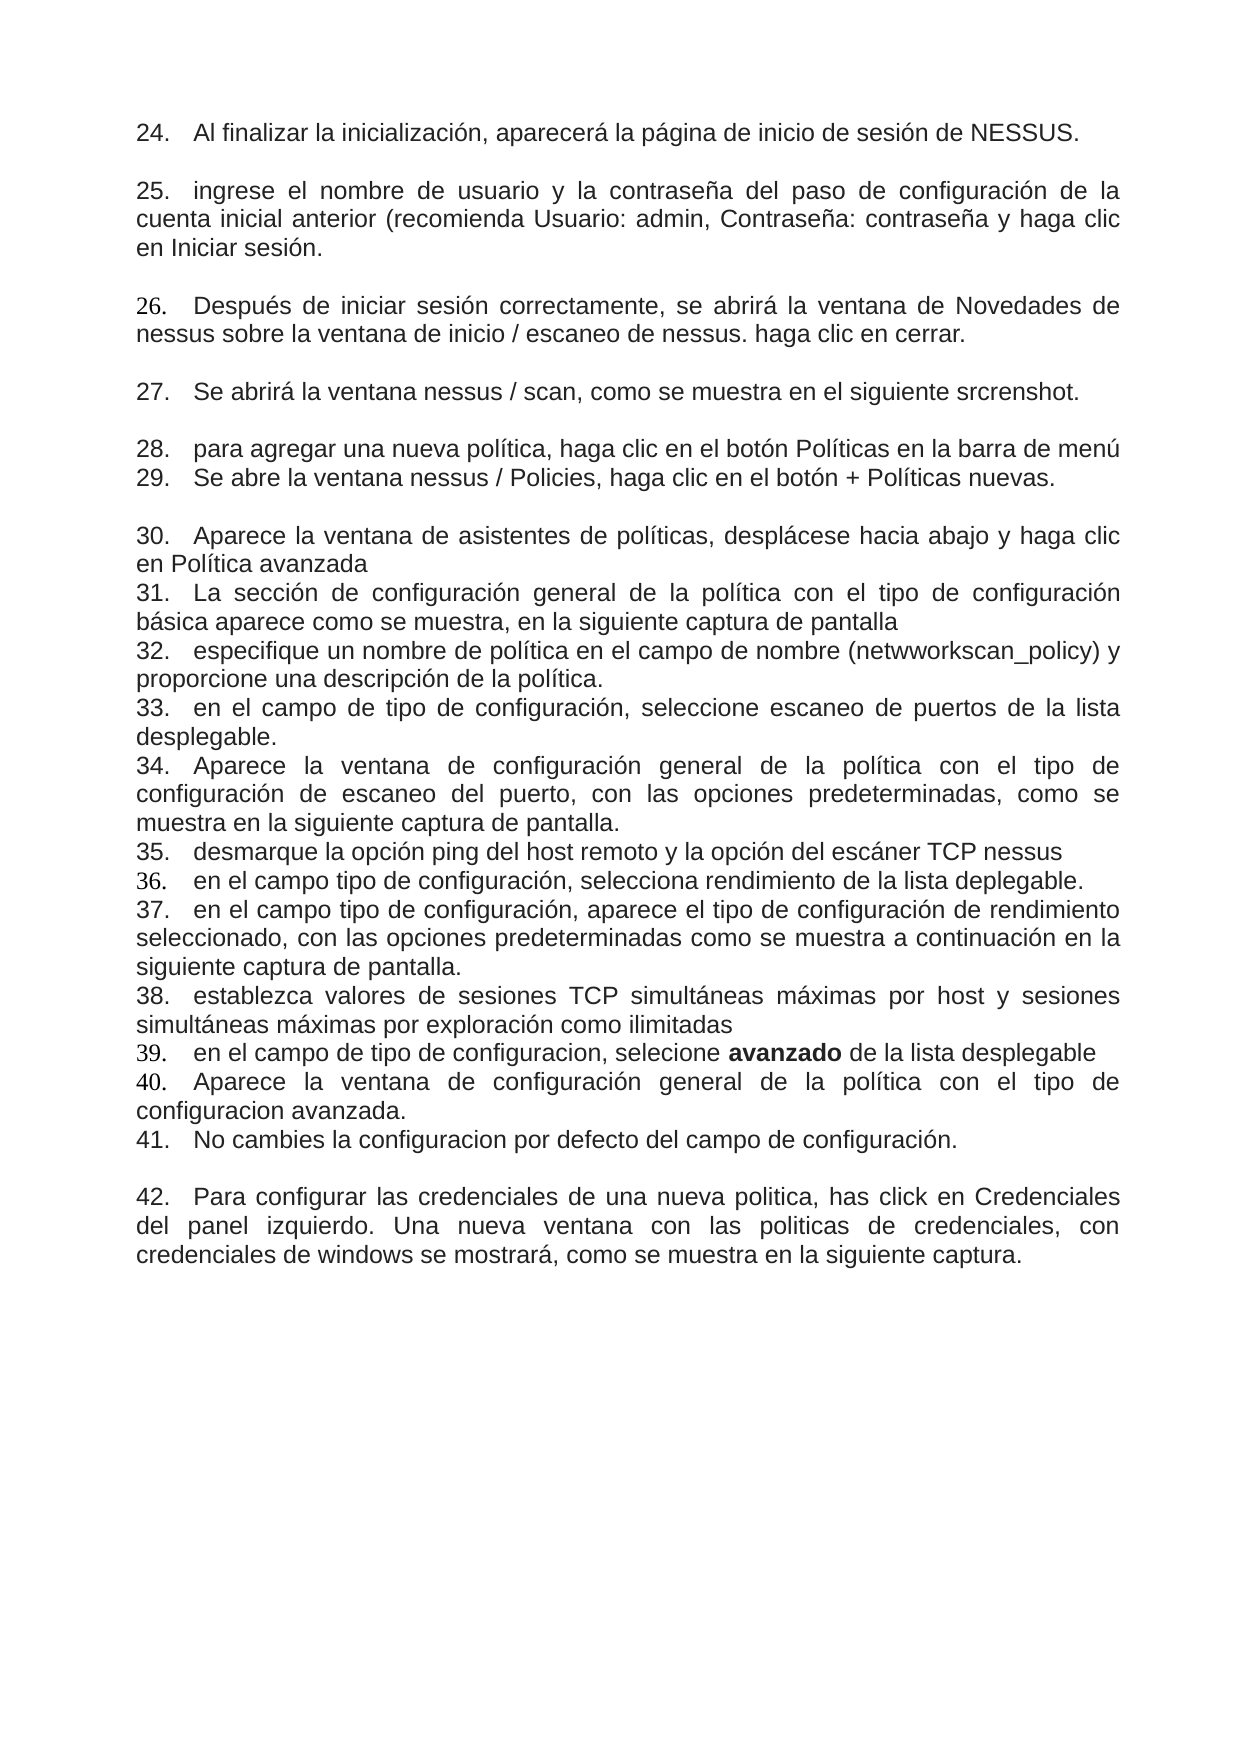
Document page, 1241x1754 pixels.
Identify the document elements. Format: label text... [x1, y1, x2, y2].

list especifique un nombre de política en el campo de nombre (netwworkscan_policy) y proporcione una descripción de la política. [136, 636, 1122, 693]
list Al finalizar la inicialización, aparecerá la página de inicio de sesión de NESSUS. [136, 118, 1122, 147]
list Se abrirá la ventana nessus / scan, como se muestra en el siguiente srcrenshot. [136, 377, 1122, 406]
list La sección de configuración general de la política con el tipo de configuración básica aparece como se muestra, en la siguiente captura de pantalla [136, 578, 1122, 636]
list Aparece la ventana de configuración general de la política con el tipo de configuracion avanzada. [136, 1067, 1122, 1125]
list Para configurar las credenciales de una nueva politica, has click en Credenciales del panel izquierdo. Una nueva ventana con las politicas de credenciales, con credenciales de windows se mostrará, como se muestra en la siguiente captura. [136, 1182, 1122, 1268]
list desmarque la opción ping del host remoto y la opción del escáner TCP nessus [136, 837, 1122, 866]
list Aparece la ventana de asistentes de políticas, desplácese hacia abajo y haga clic en Política avanzada [136, 521, 1122, 578]
list Aparece la ventana de configuración general de la política con el tipo de configuración de escaneo del puerto, con las opciones predeterminadas, como se muestra en la siguiente captura de pantalla. [136, 751, 1122, 837]
list Después de iniciar sesión correctamente, se abrirá la ventana de Novedades de nessus sobre la ventana de inicio / escaneo de nessus. haga clic en cerrar. [136, 291, 1122, 348]
list No cambies la configuracion por defecto del campo de configuración. [136, 1125, 1122, 1153]
list en el campo tipo de configuración, selecciona rendimiento de la lista deplegable. [136, 866, 1122, 894]
list establezca valores de sesiones TCP simultáneas máximas por host y sesiones simultáneas máximas por exploración como ilimitadas [136, 981, 1122, 1038]
list para agregar una nueva política, haga clic en el botón Políticas en la barra de menú [136, 434, 1122, 463]
list en el campo de tipo de configuración, seleccione escaneo de puertos de la lista desplegable. [136, 693, 1122, 751]
list en el campo de tipo de configuracion, selecione avanzado de la lista desplegable [136, 1038, 1122, 1067]
list Se abre la ventana nessus / Policies, haga clic en el botón + Políticas nuevas. [136, 463, 1122, 492]
list en el campo tipo de configuración, aparece el tipo de configuración de rendimiento seleccionado, con las opciones predeterminadas como se muestra a continuación en la siguiente captura de pantalla. [136, 894, 1122, 981]
list ingrese el nombre de usuario y la contraseña del paso de configuración de la cuenta inicial anterior (recomienda Usuario: admin, Contraseña: contraseña y haga clic en Iniciar sesión. [136, 176, 1122, 262]
